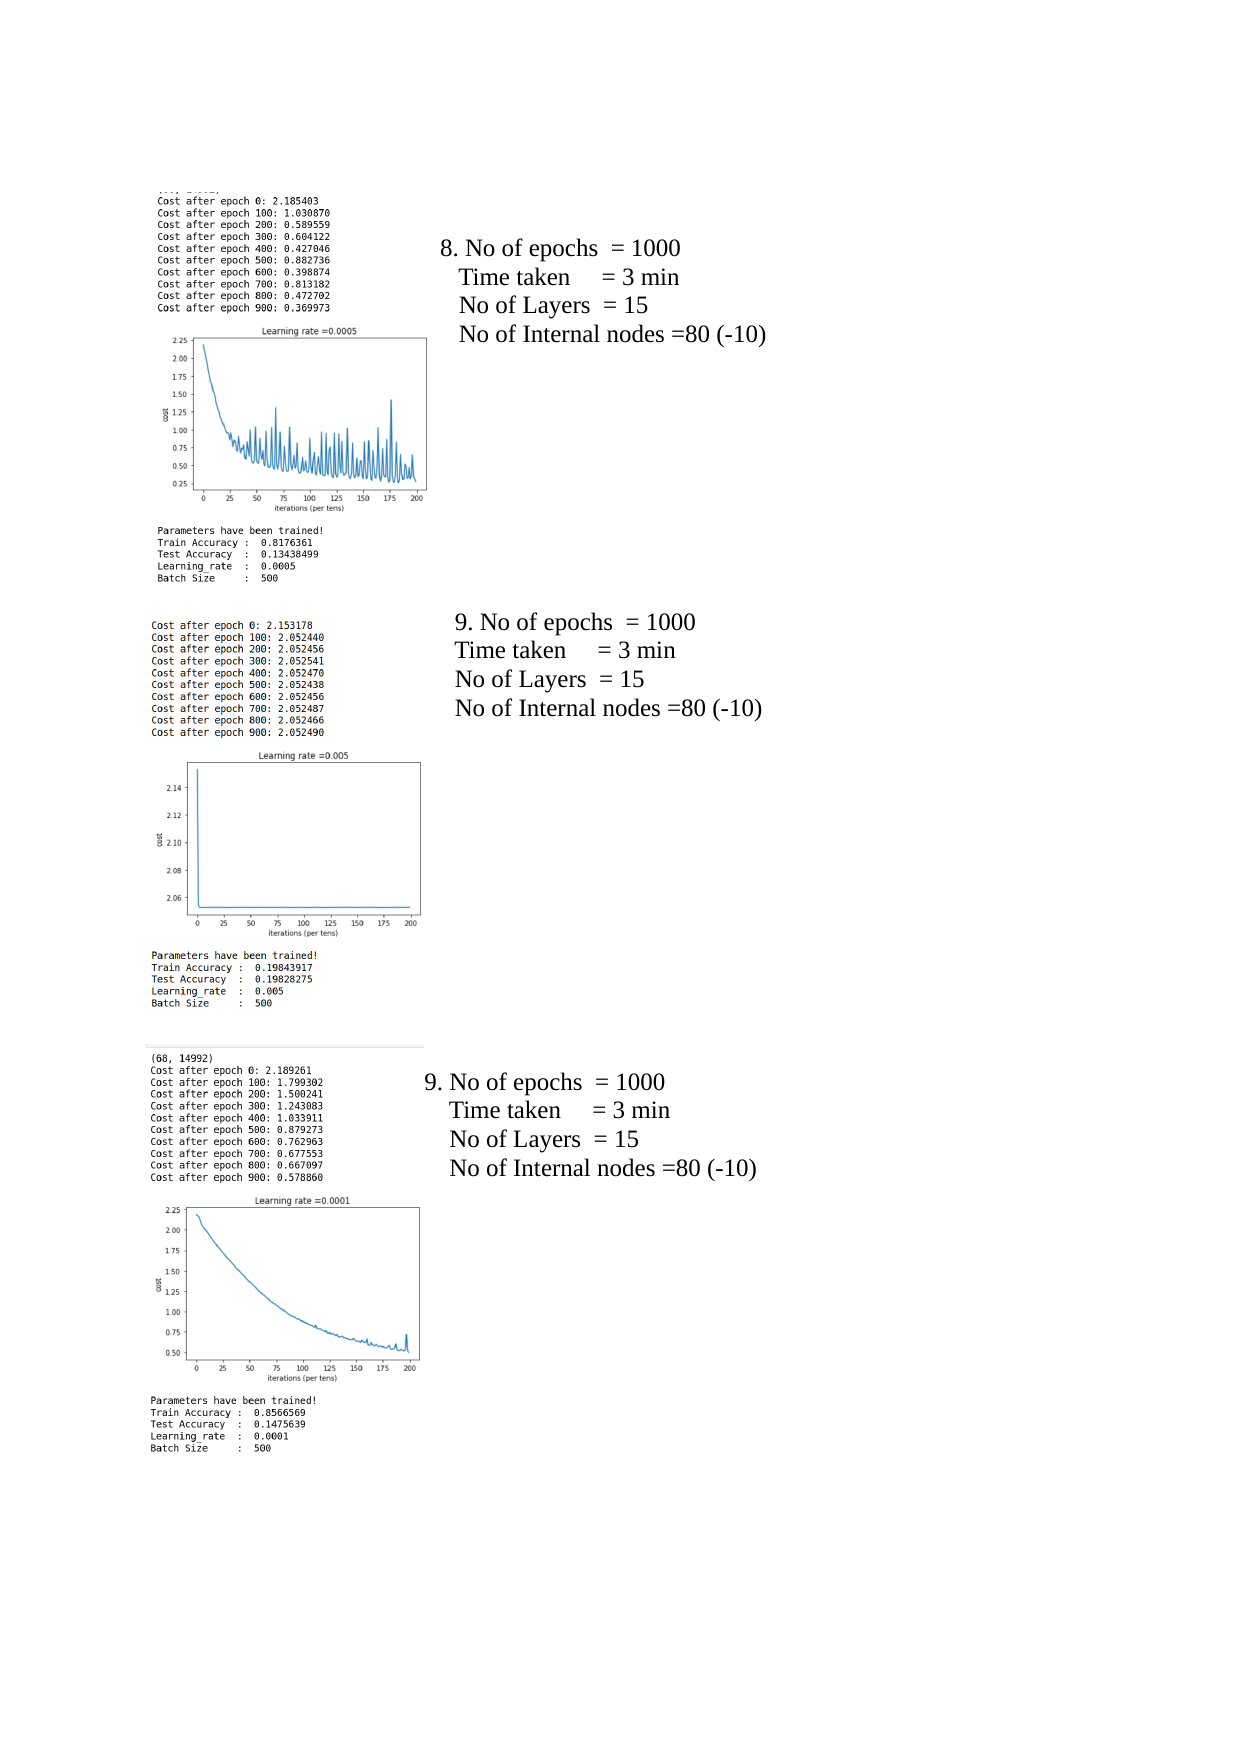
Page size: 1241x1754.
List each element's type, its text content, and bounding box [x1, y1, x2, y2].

text [118, 693, 141, 722]
text Time taken = 3 min [288, 262, 1122, 291]
text 9. No of epochs = 1000 [118, 607, 1122, 636]
picture [146, 1044, 280, 1452]
text [118, 636, 141, 664]
text [118, 1067, 146, 1096]
text No of Internal nodes =80 (-10) [280, 1153, 1122, 1182]
text No of Layers = 15 [288, 291, 1122, 319]
text [118, 1096, 146, 1124]
text [118, 1153, 146, 1182]
text No of Layers = 15 [280, 1124, 1122, 1153]
text Time taken = 3 min [279, 636, 1122, 664]
text [118, 233, 152, 262]
text Time taken = 3 min [280, 1096, 1122, 1124]
text [118, 664, 141, 693]
picture [152, 192, 288, 582]
text [118, 319, 152, 348]
text 9. No of epochs = 1000 [280, 1067, 1122, 1096]
text [118, 262, 152, 291]
text 8. No of epochs = 1000 [288, 233, 1122, 262]
text No of Internal nodes =80 (-10) [288, 319, 1122, 348]
picture [141, 620, 279, 1007]
text [118, 291, 152, 319]
text [118, 1124, 146, 1153]
text No of Layers = 15 [279, 664, 1122, 693]
text No of Internal nodes =80 (-10) [279, 693, 1122, 722]
